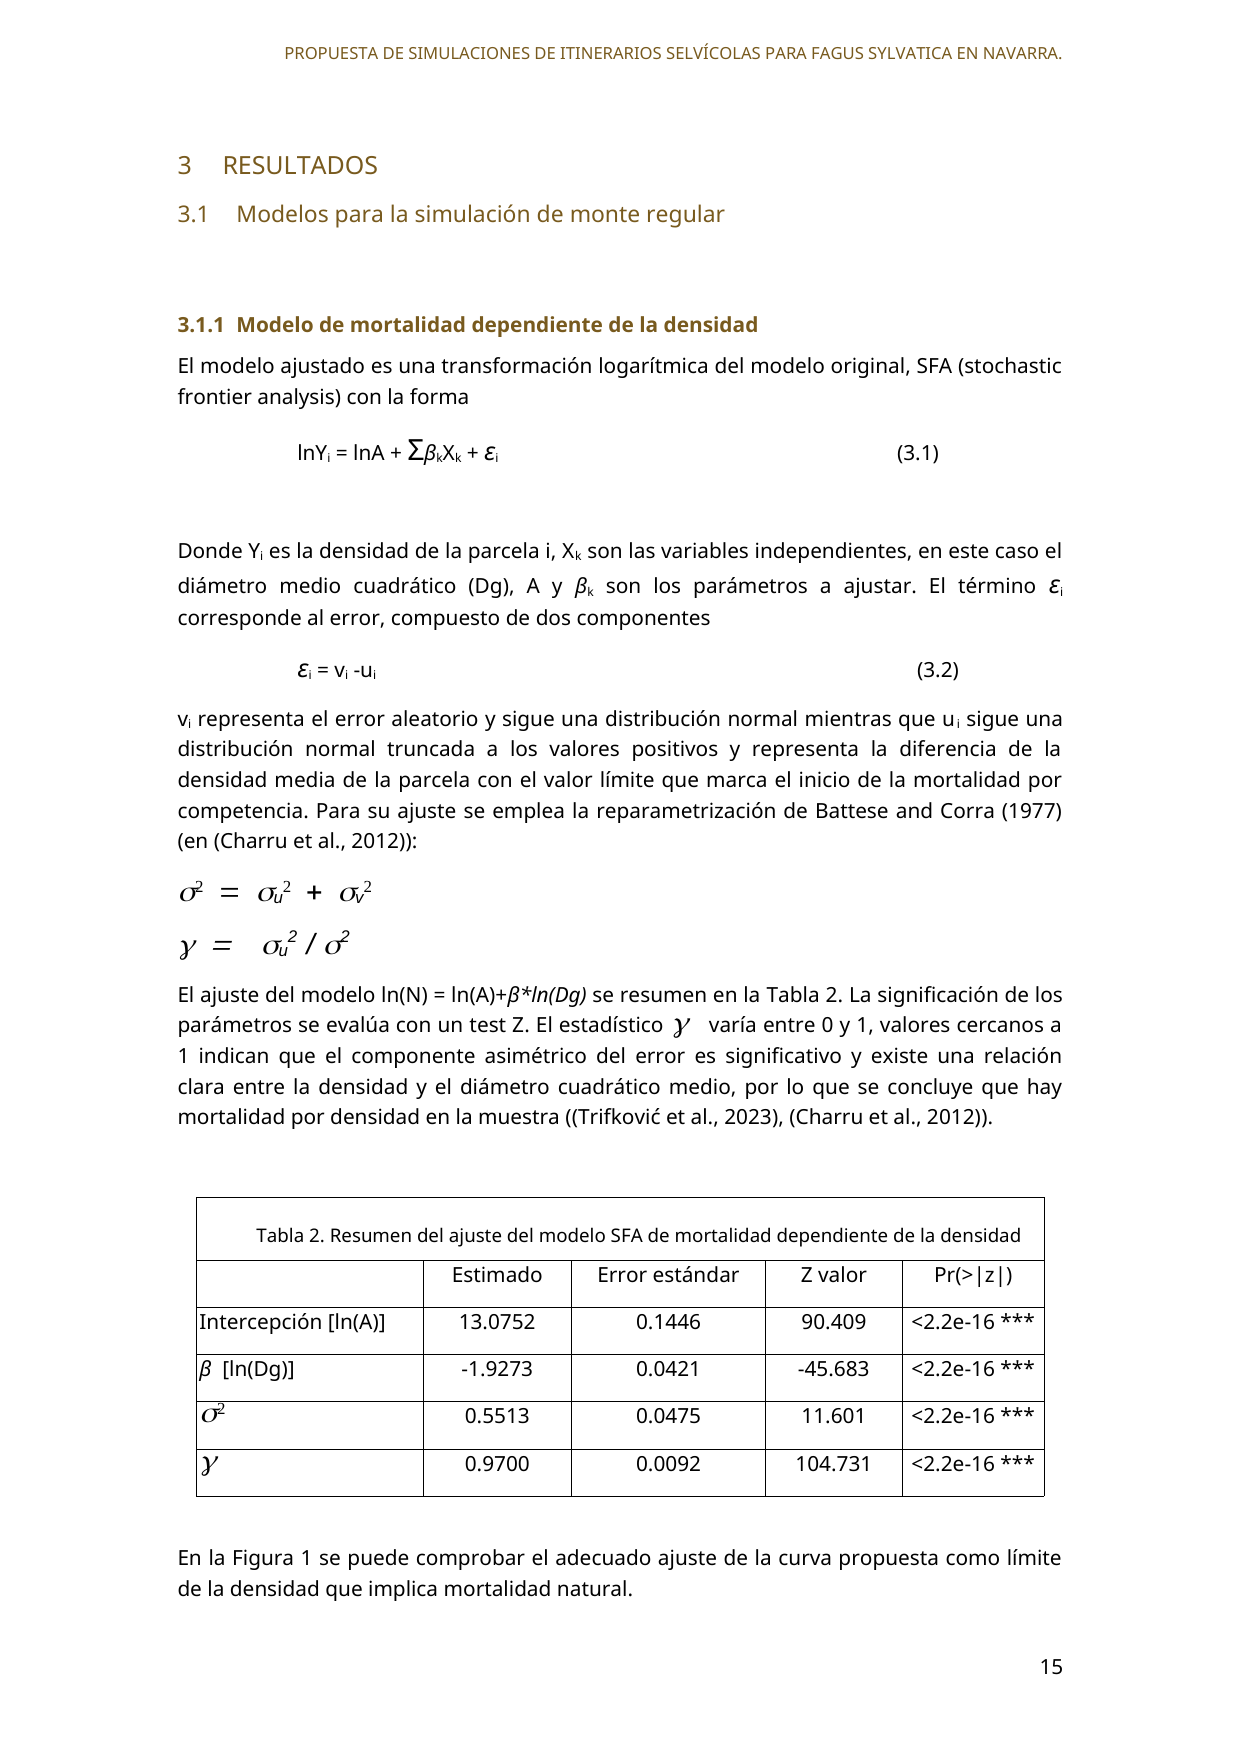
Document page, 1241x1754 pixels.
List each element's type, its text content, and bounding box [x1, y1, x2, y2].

table_cell 90.409 [766, 1308, 902, 1354]
table_cell 0.0475 [572, 1402, 765, 1448]
table_header Resumen del ajuste del modelo SFA de mortalidad dependiente de la densidad [197, 1198, 1044, 1260]
table_cell <2.2e-16 *** [903, 1308, 1044, 1354]
table_cell Error estándar [572, 1261, 765, 1307]
table_cell 0.5513 [424, 1402, 571, 1448]
text El ajuste del modelo ln(N) = ln(A)+β*ln(Dg) se resumen en la Tabla 2. La significación de los parámetros se evalúa con un test Z. El estadístico  varía entre 0 y 1, valores cercanos a 1 indican que el componente asimétrico del error es significativo y existe una relación clara entre la densidad y el diámetro cuadrático medio, por lo que se concluye que hay mortalidad por densidad en la muestra ((Trifković et al., 2023), (Charru et al., 2012)). [177, 980, 1063, 1131]
table_cell 0.1446 [572, 1308, 765, 1354]
table_cell <2.2e-16 *** [903, 1402, 1044, 1448]
table_cell β [ln(Dg)] [197, 1355, 423, 1401]
table_cell 104.731 [766, 1450, 902, 1496]
table_cell <2.2e-16 *** [903, 1355, 1044, 1401]
table_cell Pr(>|z|) [903, 1261, 1044, 1307]
table_cell 0.0092 [572, 1450, 765, 1496]
table_cell 13.0752 [424, 1308, 571, 1354]
text Donde Yi es la densidad de la parcela i, Xk son las variables independientes, en este caso el diámetro medio cuadrático (Dg), A y βk son los parámetros a ajustar. El término εi corresponde al error, compuesto de dos componentes [177, 536, 1063, 632]
text  = σu2 / σ2 [177, 927, 1063, 961]
text En la Figura 1 se puede comprobar el adecuado ajuste de la curva propuesta como límite de la densidad que implica mortalidad natural. [177, 1543, 1063, 1602]
text σ2 = σu2 + σv2 [177, 874, 1063, 907]
table_cell 0.0421 [572, 1355, 765, 1401]
text vi representa el error aleatorio y sigue una distribución normal mientras que ui sigue una distribución normal truncada a los valores positivos y representa la diferencia de la densidad media de la parcela con el valor límite que marca el inicio de la mortalidad por competencia. Para su ajuste se emplea la reparametrización de Battese and Corra (1977) (en (Charru et al., 2012)): [177, 704, 1063, 855]
table_cell Z valor [766, 1261, 902, 1307]
table_cell -1.9273 [424, 1355, 571, 1401]
table_cell [197, 1261, 423, 1307]
subtitle Modelos para la simulación de monte regular [177, 198, 1063, 229]
text εi = vi -ui (3.2) [177, 651, 1063, 684]
table_cell 11.601 [766, 1402, 902, 1448]
subtitle Modelo de mortalidad dependiente de la densidad [177, 310, 1063, 339]
table_cell  [197, 1450, 423, 1496]
table_cell 0.9700 [424, 1450, 571, 1496]
text lnYi = lnA + ΣβkXk + εi (3.1) [177, 429, 1063, 469]
subtitle RESULTADOS [177, 148, 1063, 182]
table_cell <2.2e-16 *** [903, 1450, 1044, 1496]
table_cell Intercepción [ln(A)] [197, 1308, 423, 1354]
table_cell -45.683 [766, 1355, 902, 1401]
table_cell σ2 [197, 1402, 423, 1448]
text El modelo ajustado es una transformación logarítmica del modelo original, SFA (stochastic frontier analysis) con la forma [177, 351, 1063, 410]
table_cell Estimado [424, 1261, 571, 1307]
